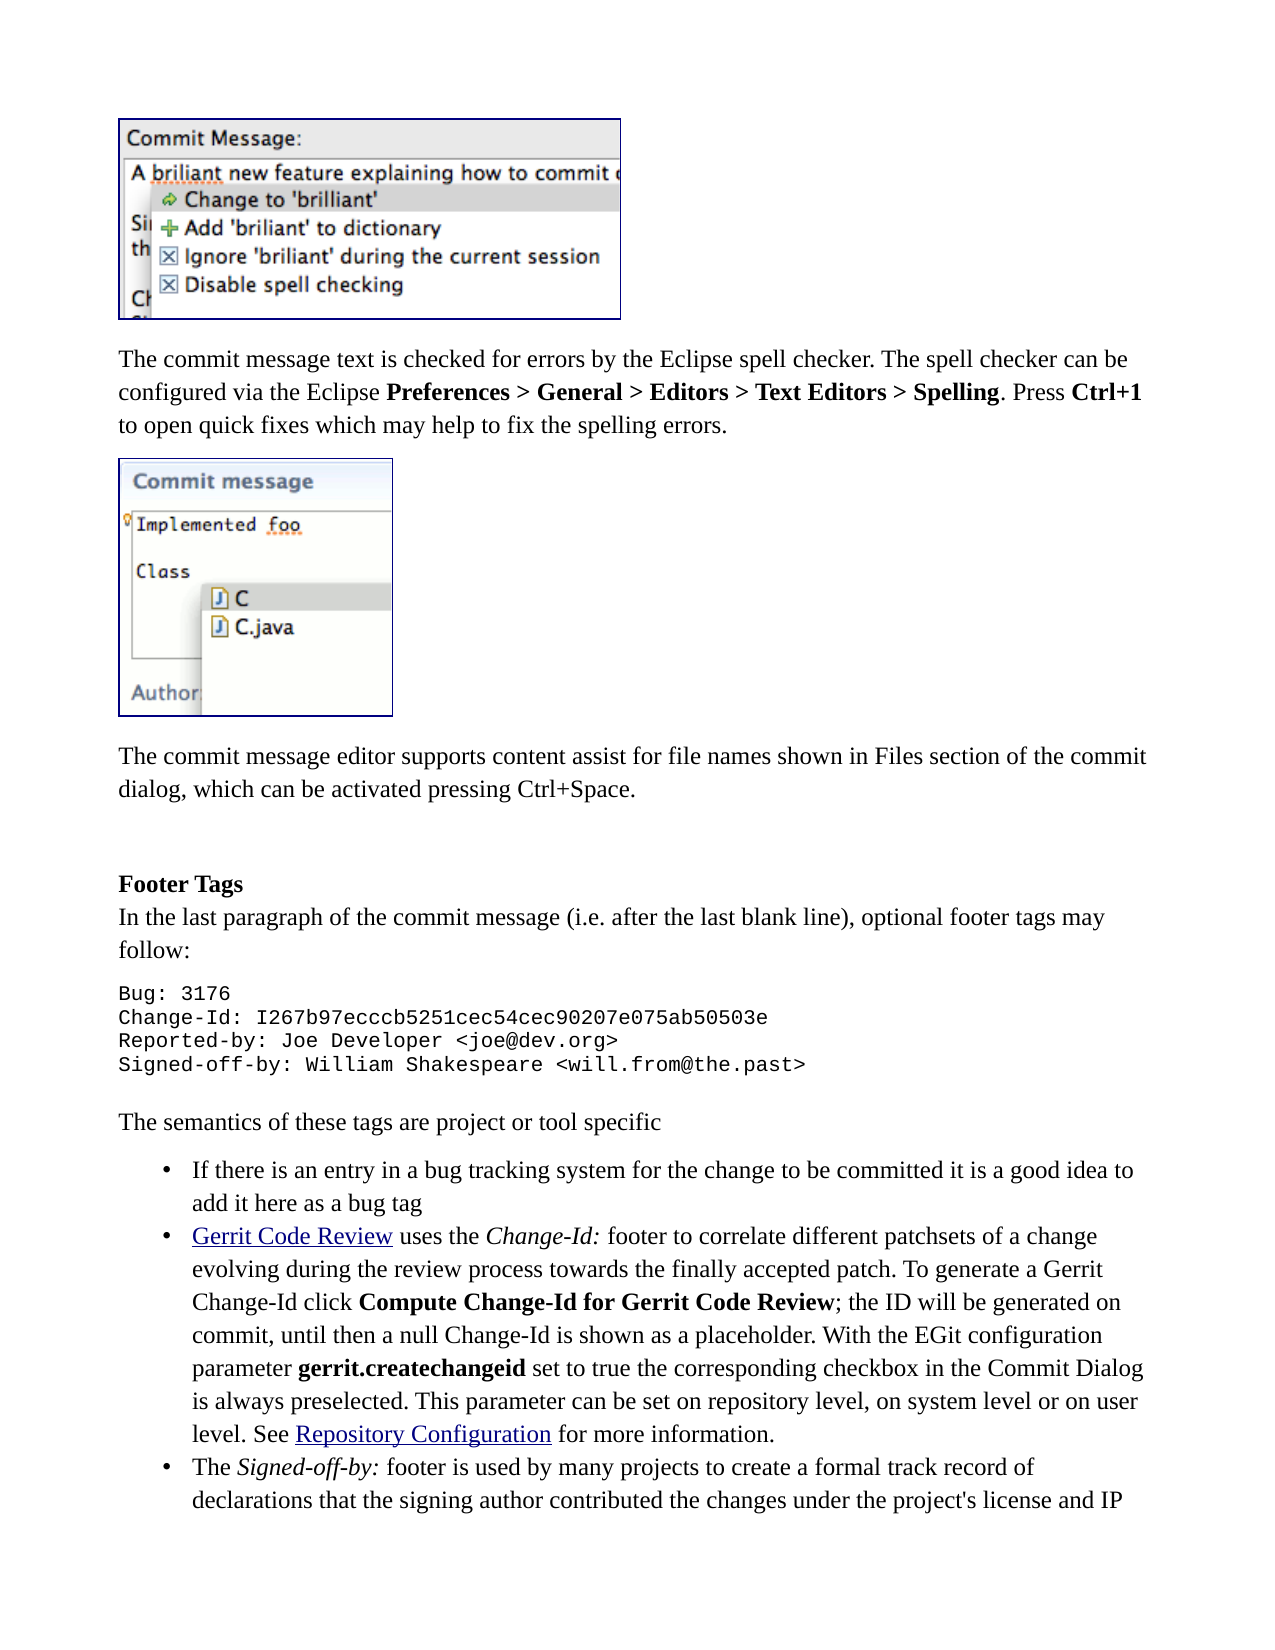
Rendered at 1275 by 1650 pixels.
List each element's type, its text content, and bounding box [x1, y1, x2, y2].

text Reported-by: Joe Developer <joe@dev.org> [118, 1030, 1157, 1054]
text The commit message editor supports content assist for file names shown in Files section of the commit dialog, which can be activated pressing Ctrl+Space. [118, 741, 1157, 803]
list If there is an entry in a bug tracking system for the change to be committed it is a good idea to add it here as a bug tag [162, 1155, 1157, 1217]
text The semantics of these tags are project or tool specific [118, 1107, 1157, 1136]
picture [120, 459, 392, 715]
list The Signed-off-by: footer is used by many projects to create a formal track record of declarations that the signing author contributed the changes under the project's license and IP [162, 1452, 1157, 1514]
picture [120, 120, 620, 318]
text Footer Tags In the last paragraph of the commit message (i.e. after the last blank line), optional footer tags may follow: [118, 869, 1157, 964]
text Change-Id: I267b97ecccb5251cec54cec90207e075ab50503e [118, 1007, 1157, 1030]
text The commit message text is checked for errors by the Eclipse spell checker. The spell checker can be configured via the Eclipse Preferences > General > Editors > Text Editors > Spelling. Press Ctrl+1 to open quick fixes which may help to fix the spelling errors. [118, 344, 1157, 439]
list Gerrit Code Review uses the Change-Id: footer to correlate different patchsets of a change evolving during the review process towards the finally accepted patch. To generate a Gerrit Change-Id click Compute Change-Id for Gerrit Code Review; the ID will be generated on commit, until then a null Change-Id is shown as a placeholder. With the EGit configuration parameter gerrit.createchangeid set to true the corresponding checkbox in the Commit Dialog is always preselected. This parameter can be set on repository level, on system level or on user level. See Repository Configuration for more information. [162, 1221, 1157, 1448]
text Bug: 3176 [118, 983, 1157, 1007]
text Signed-off-by: William Shakespeare <will.from@the.past> [118, 1054, 1157, 1078]
